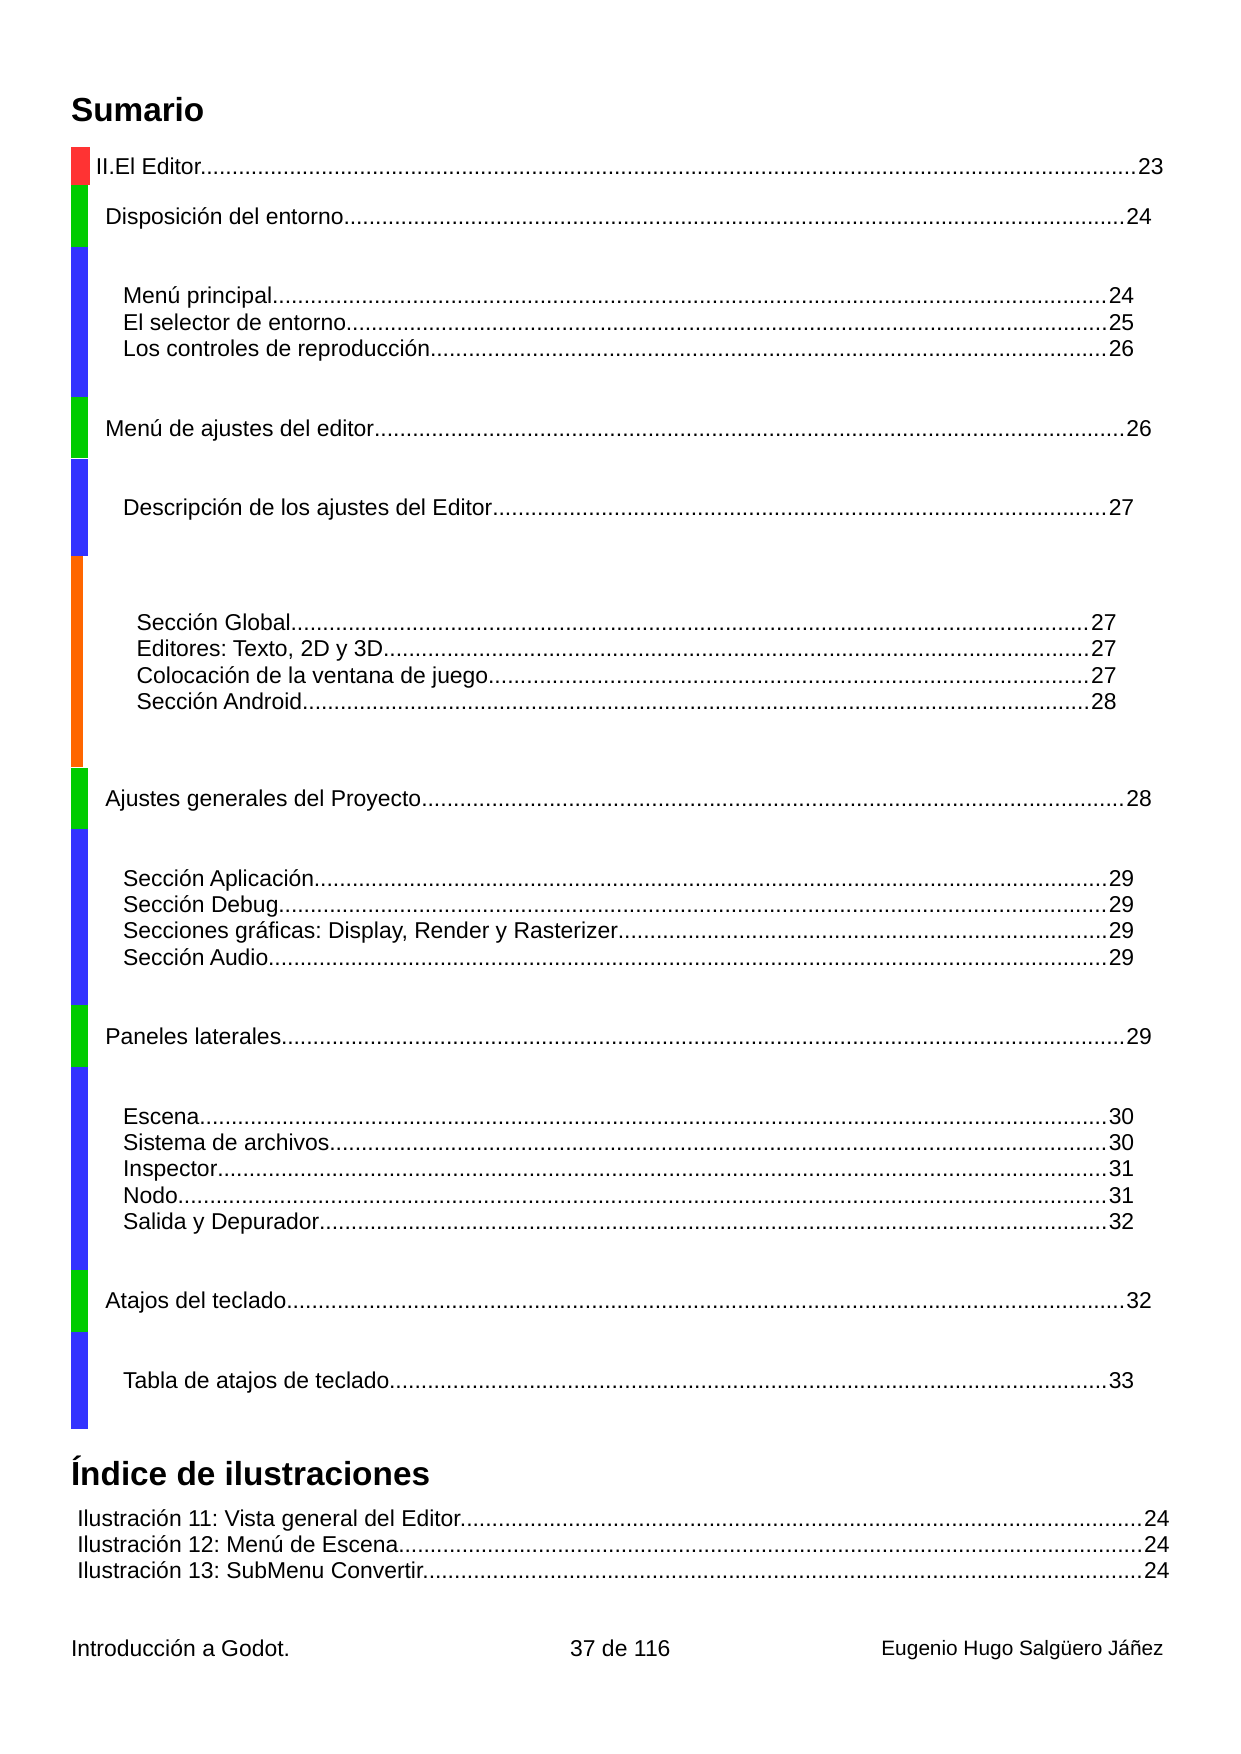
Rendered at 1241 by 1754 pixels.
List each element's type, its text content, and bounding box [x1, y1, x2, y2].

text Secciones gráficas: Display, Render y Rasterizer 29 [88, 917, 1169, 944]
subtitle Índice de ilustraciones [71, 1454, 1169, 1492]
text Sección Android 28 [83, 688, 1169, 767]
text Ilustración 11: Vista general del Editor. 24 [71, 1505, 1169, 1531]
text Menú de ajustes del editor 26 [88, 397, 1169, 458]
text Escena 30 [88, 1067, 1169, 1129]
text Nodo 31 [88, 1182, 1169, 1208]
text El selector de entorno 25 [88, 309, 1169, 335]
text Sección Debug 29 [88, 891, 1169, 917]
text Sección Global 27 [83, 556, 1169, 635]
text Paneles laterales 29 [88, 1005, 1169, 1067]
text II.El Editor. 23 [90, 147, 1169, 185]
text Tabla de atajos de teclado 33 [88, 1332, 1169, 1429]
text Sección Audio 29 [88, 944, 1169, 1005]
text Editores: Texto, 2D y 3D 27 [83, 635, 1169, 662]
text Ilustración 12: Menú de Escena. 24 [71, 1531, 1169, 1557]
text Disposición del entorno 24 [88, 185, 1169, 247]
text Colocación de la ventana de juego 27 [83, 662, 1169, 688]
text Salida y Depurador 32 [88, 1208, 1169, 1270]
text Ilustración 13: SubMenu Convertir. 24 [71, 1557, 1169, 1584]
subtitle Sumario [71, 90, 1169, 128]
text Inspector 31 [88, 1155, 1169, 1182]
text Sistema de archivos 30 [88, 1129, 1169, 1155]
text Atajos del teclado 32 [88, 1270, 1169, 1332]
text Ajustes generales del Proyecto 28 [72, 767, 1169, 829]
text Los controles de reproducción 26 [88, 335, 1169, 397]
text Menú principal 24 [88, 247, 1169, 309]
text Descripción de los ajustes del Editor 27 [72, 458, 1169, 556]
text Sección Aplicación 29 [88, 829, 1169, 891]
